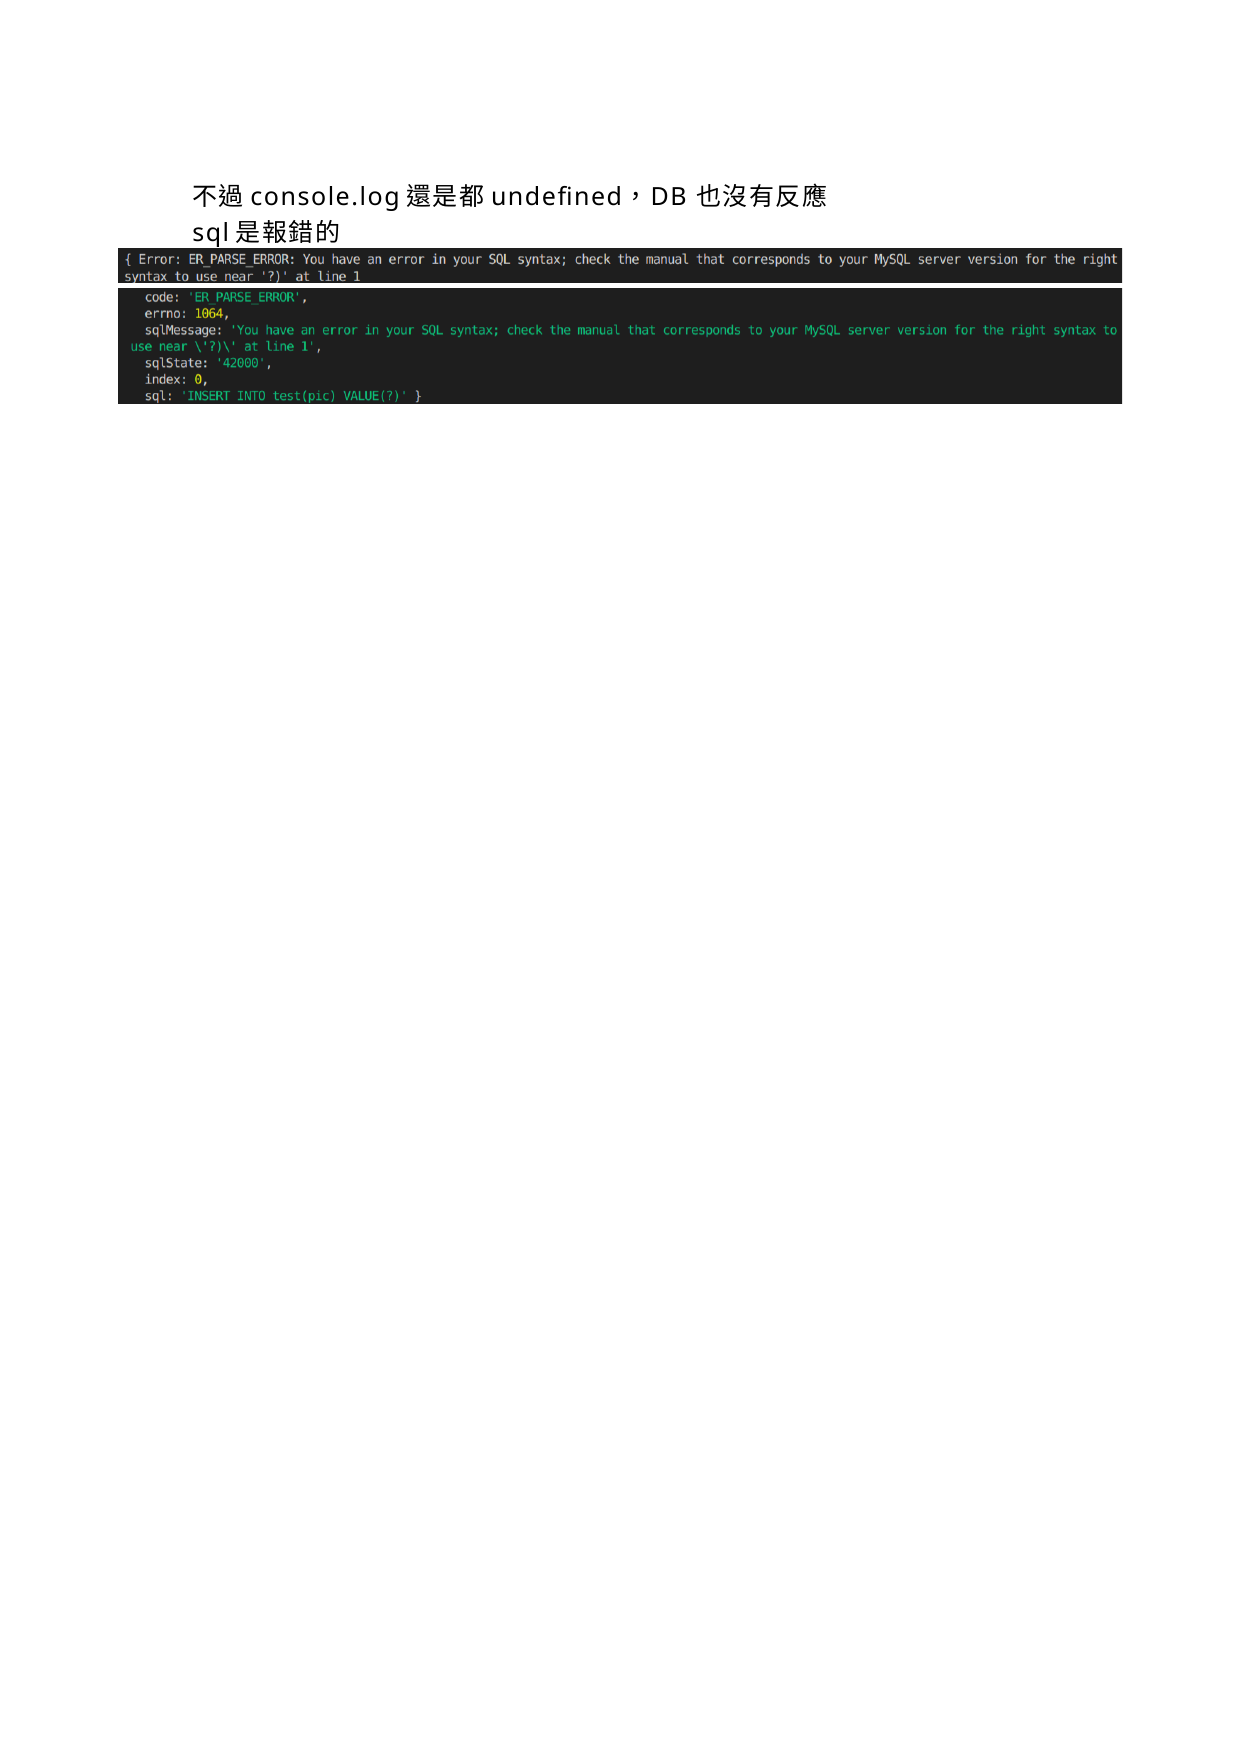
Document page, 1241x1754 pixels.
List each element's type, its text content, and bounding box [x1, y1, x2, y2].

picture [118, 288, 1123, 404]
text 不過console.log還是都undefined，DB 也沒有反應 [118, 176, 1122, 213]
text sql是報錯的 [118, 213, 1122, 248]
picture [118, 248, 1123, 283]
